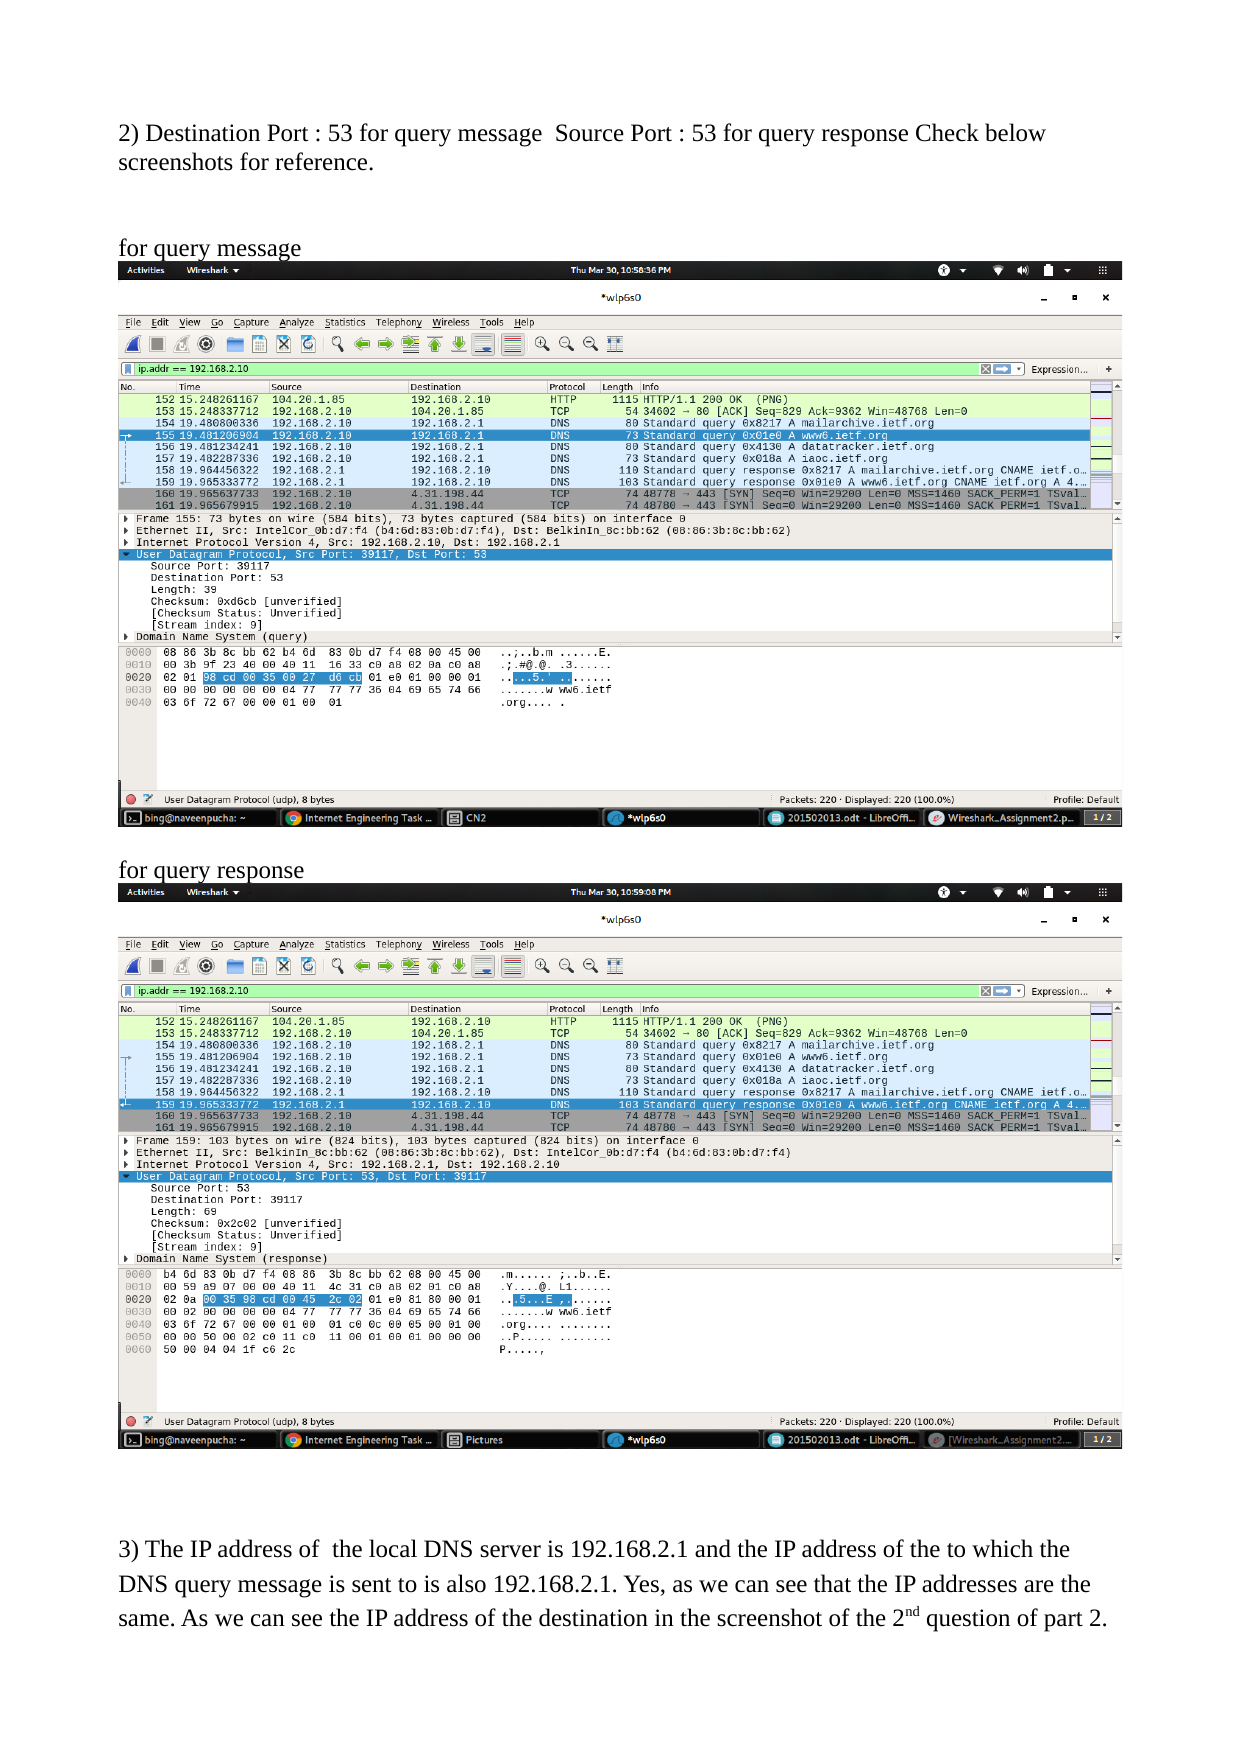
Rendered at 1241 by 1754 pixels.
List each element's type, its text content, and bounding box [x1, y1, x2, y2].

text for query response [118, 855, 1122, 883]
picture [118, 883, 1123, 1449]
text 3) The IP address of the local DNS server is 192.168.2.1 and the IP address of the to which the DNS query message is sent to is also 192.168.2.1. Yes, as we can see that the IP addresses are the same. As we can see the IP address of the destination in the screenshot of the 2nd question of part 2. [118, 1534, 1122, 1632]
text for query message [118, 233, 1122, 261]
text 2) Destination Port : 53 for query message Source Port : 53 for query response Check below screenshots for reference. [118, 118, 1122, 176]
picture [118, 261, 1123, 827]
